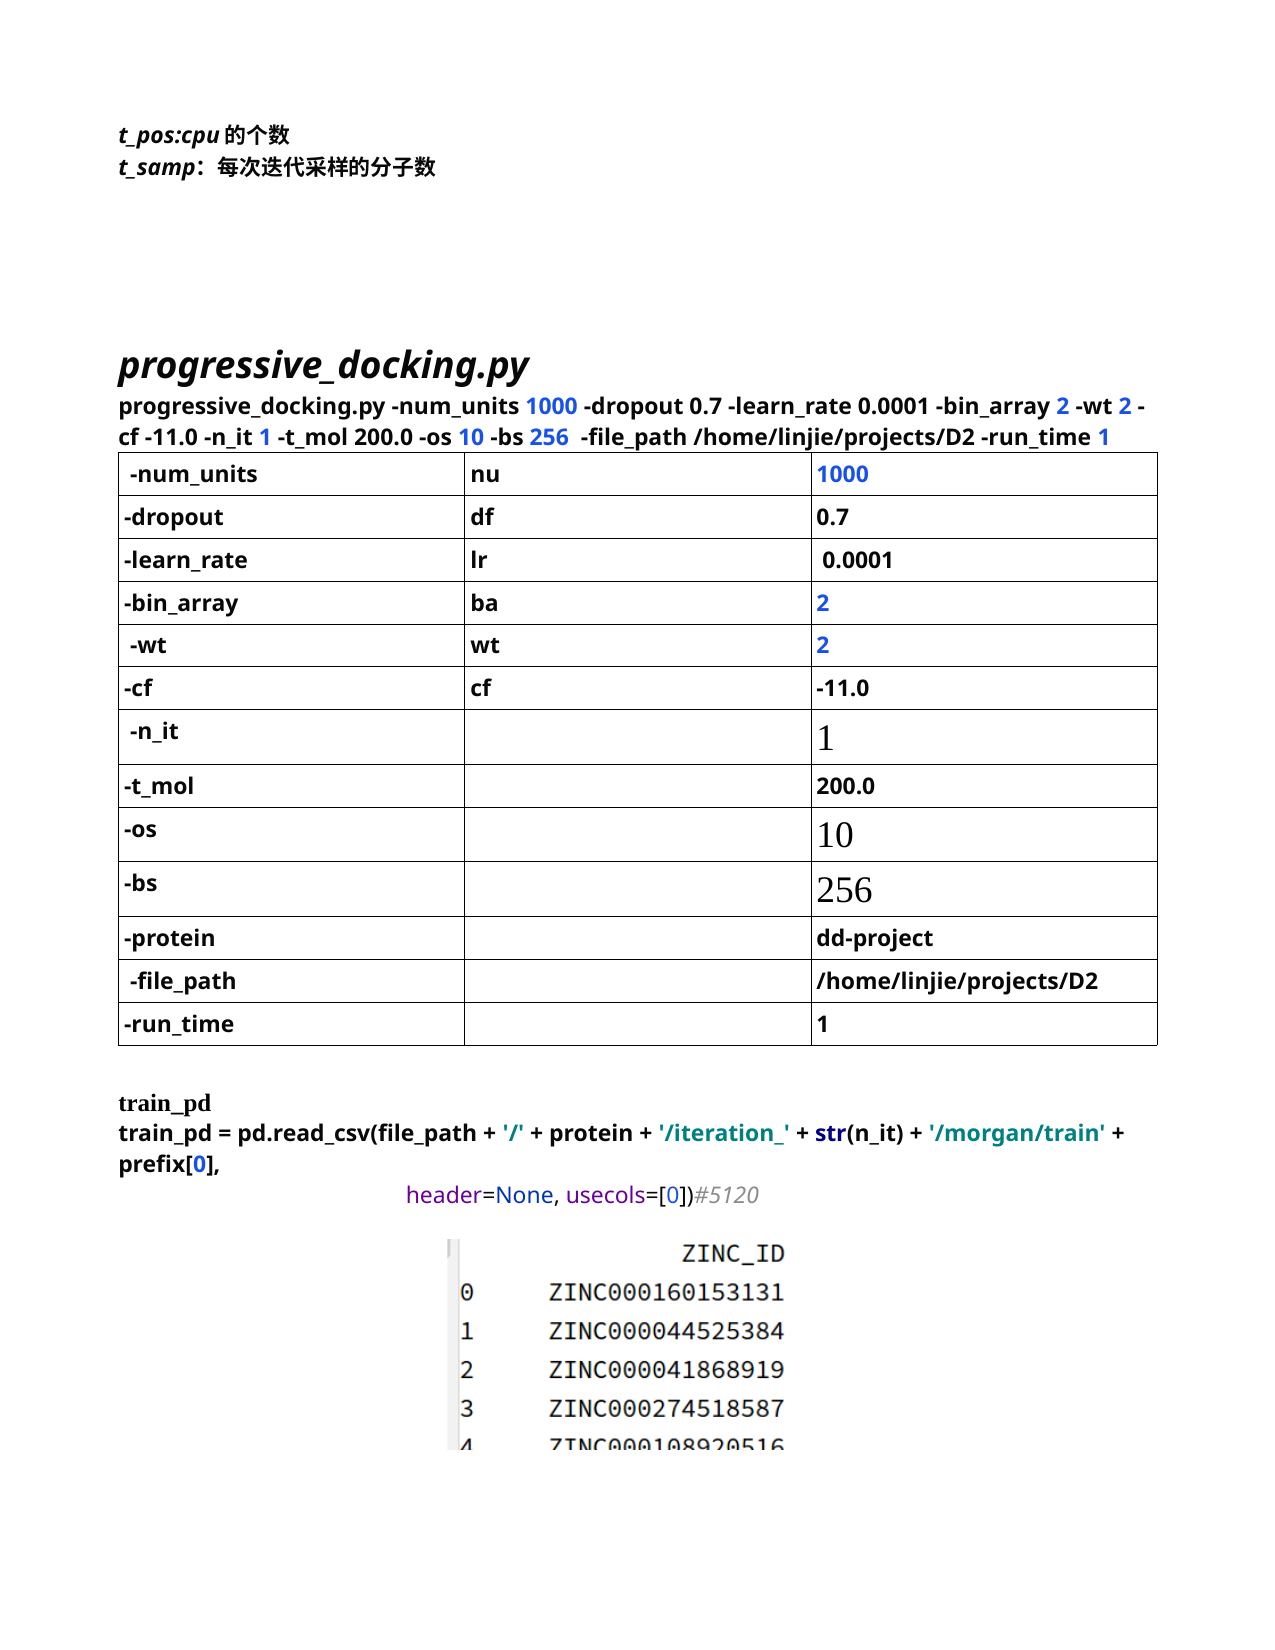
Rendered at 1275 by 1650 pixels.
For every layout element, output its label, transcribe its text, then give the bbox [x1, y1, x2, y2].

table_cell -protein [119, 917, 464, 959]
table_cell cf [465, 667, 811, 709]
table_cell [465, 765, 811, 807]
text header=None, usecols=[0])#5120 [118, 1179, 1157, 1210]
table_cell 0.7 [812, 496, 1157, 538]
text progressive_docking.py -num_units 1000 -dropout 0.7 -learn_rate 0.0001 -bin_array 2 -wt 2 -cf -11.0 -n_it 1 -t_mol 200.0 -os 10 -bs 256 -file_path /home/linjie/projects/D2 -run_time 1 [118, 390, 1157, 452]
table_cell 1 [812, 710, 1157, 764]
text progressive_docking.py [118, 339, 1157, 390]
table_cell -os [119, 808, 464, 861]
table_cell -n_it [119, 710, 464, 764]
table_cell [465, 808, 811, 861]
table_header nu [465, 453, 811, 495]
table_cell [465, 917, 811, 959]
table_cell -t_mol [119, 765, 464, 807]
table_cell -dropout [119, 496, 464, 538]
table_cell 256 [812, 862, 1157, 916]
table_cell df [465, 496, 811, 538]
text t_pos:cpu的个数 [118, 118, 1157, 150]
table_cell -run_time [119, 1003, 464, 1044]
table_cell 0.0001 [812, 539, 1157, 581]
table_cell [465, 1003, 811, 1044]
table_cell -cf [119, 667, 464, 709]
table_cell dd-project [812, 917, 1157, 959]
table_cell wt [465, 625, 811, 666]
table_cell -file_path [119, 960, 464, 1002]
text train_pd [118, 1088, 1157, 1116]
table_header -num_units [119, 453, 464, 495]
table_cell -wt [119, 625, 464, 666]
text train_pd = pd.read_csv(file_path + '/' + protein + '/iteration_' + str(n_it) + '/morgan/train' + prefix[0], [118, 1116, 1157, 1179]
table_cell lr [465, 539, 811, 581]
table_cell 200.0 [812, 765, 1157, 807]
table_cell 2 [812, 582, 1157, 623]
table_cell -11.0 [812, 667, 1157, 709]
text t_samp：每次迭代采样的分子数 [118, 150, 1157, 182]
table_cell -bin_array [119, 582, 464, 623]
table_cell [465, 960, 811, 1002]
table_header 1000 [812, 453, 1157, 495]
table_cell 1 [812, 1003, 1157, 1044]
picture [447, 1239, 828, 1450]
table_cell -bs [119, 862, 464, 916]
table_cell -learn_rate [119, 539, 464, 581]
table_cell [465, 862, 811, 916]
table_cell 2 [812, 625, 1157, 666]
table_cell 10 [812, 808, 1157, 861]
table_cell /home/linjie/projects/D2 [812, 960, 1157, 1002]
table_cell [465, 710, 811, 764]
table_cell ba [465, 582, 811, 623]
